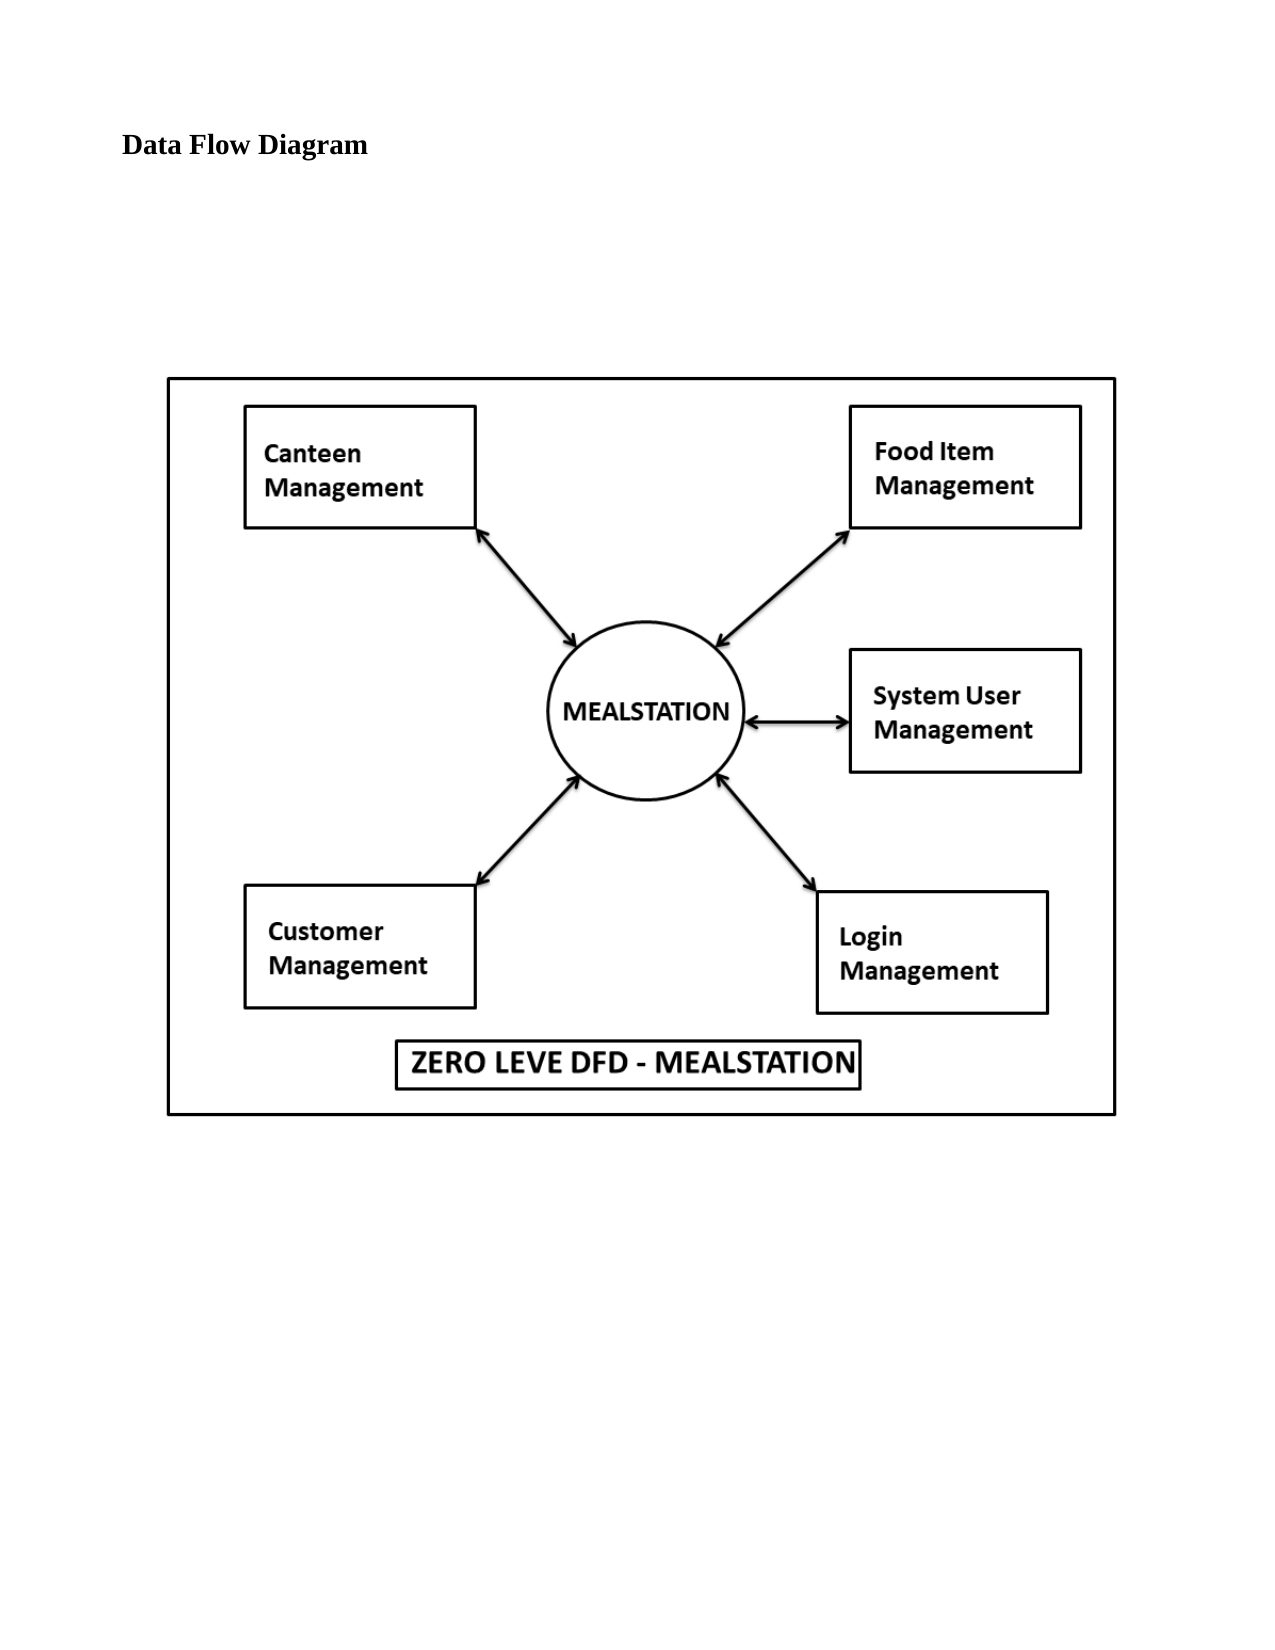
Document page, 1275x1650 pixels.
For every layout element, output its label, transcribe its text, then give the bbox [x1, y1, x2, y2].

text Data Flow Diagram [122, 127, 1144, 161]
picture [121, 362, 1144, 1129]
